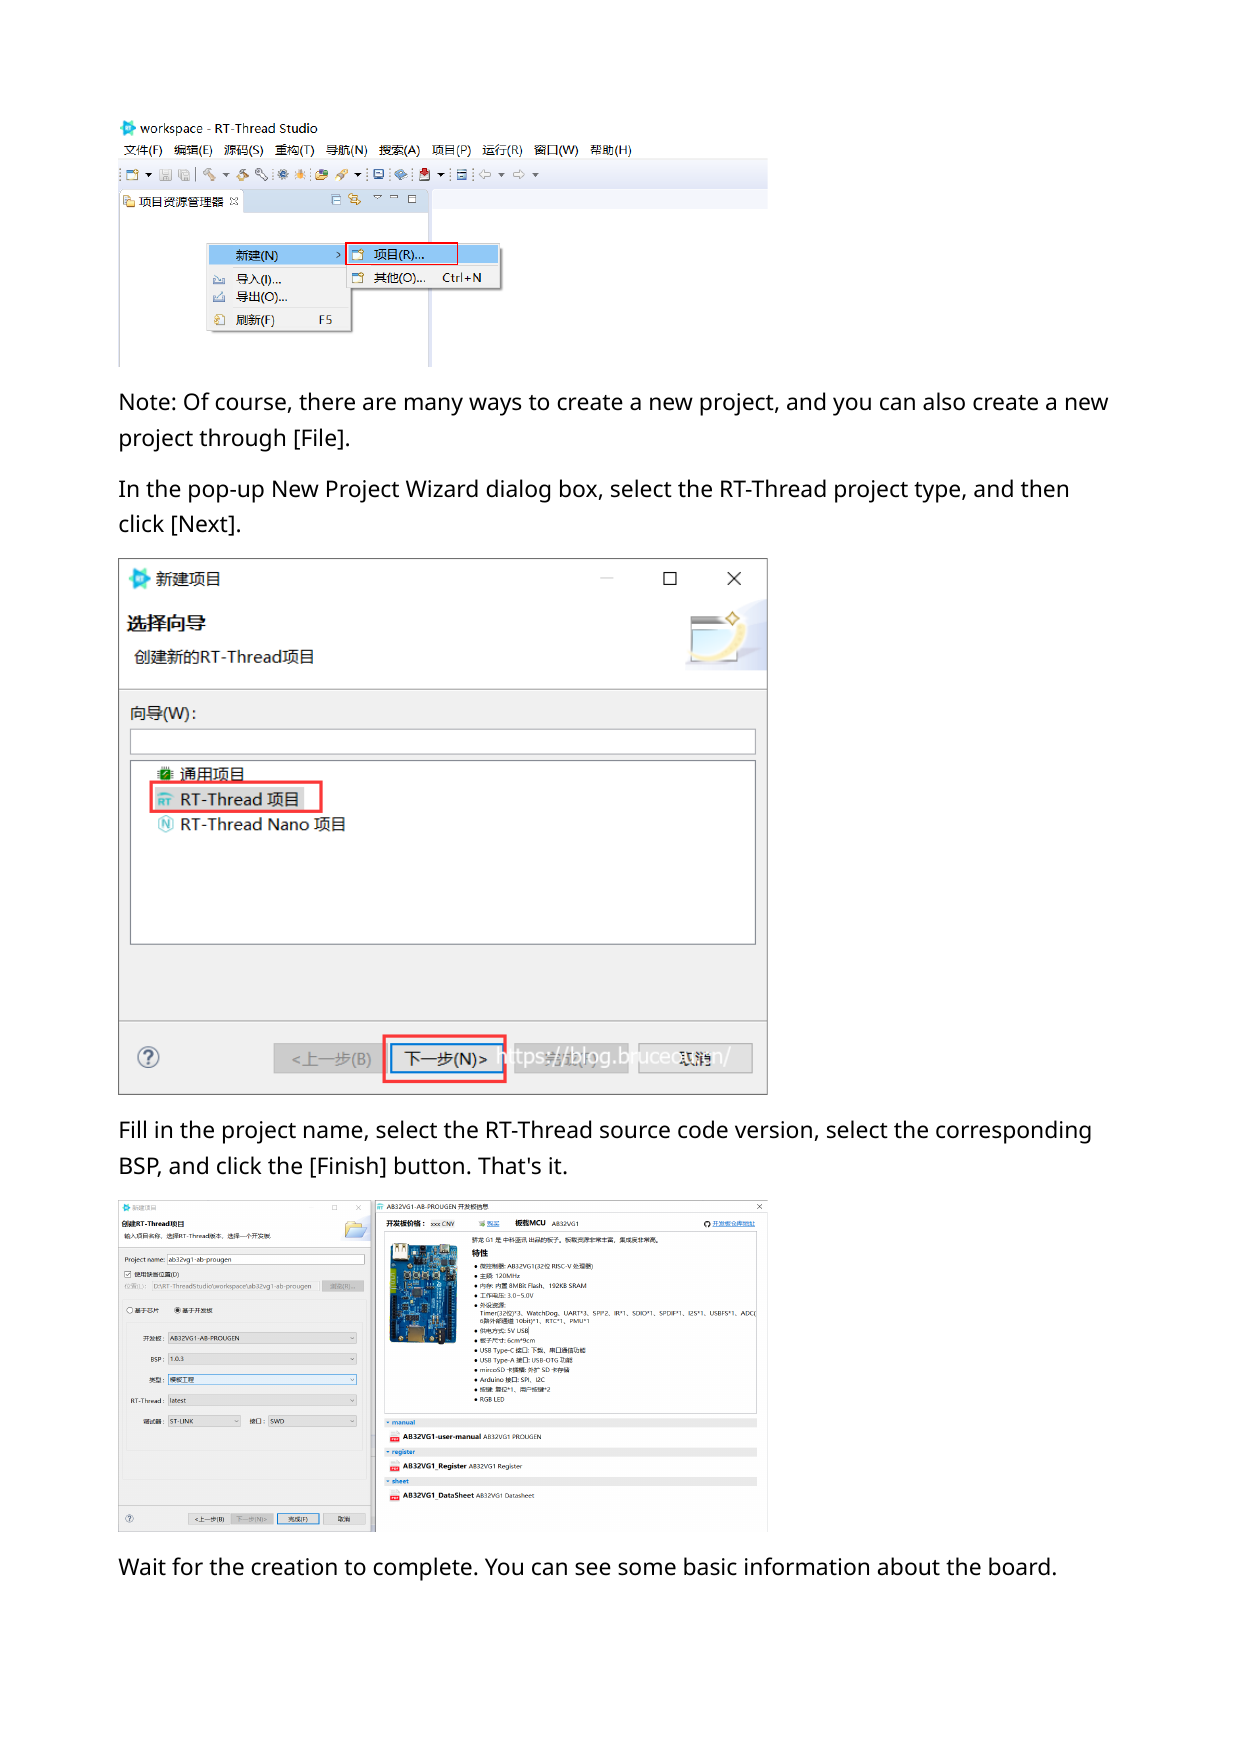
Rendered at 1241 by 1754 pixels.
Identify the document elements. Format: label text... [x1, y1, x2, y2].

text Fill in the project name, select the RT-Thread source code version, select the corresponding BSP, and click the [Finish] button. That's it. [118, 1114, 1122, 1181]
picture [118, 558, 768, 1095]
text In the pop-up New Project Wizard dialog box, select the RT-Thread project type, and then click [Next]. [118, 472, 1122, 540]
picture [118, 1200, 768, 1532]
text Note: Of course, there are many ways to create a new project, and you can also create a new project through [File]. [118, 386, 1122, 453]
text Wait for the creation to complete. You can see some basic information about the board. [118, 1551, 1122, 1582]
picture [118, 118, 768, 367]
